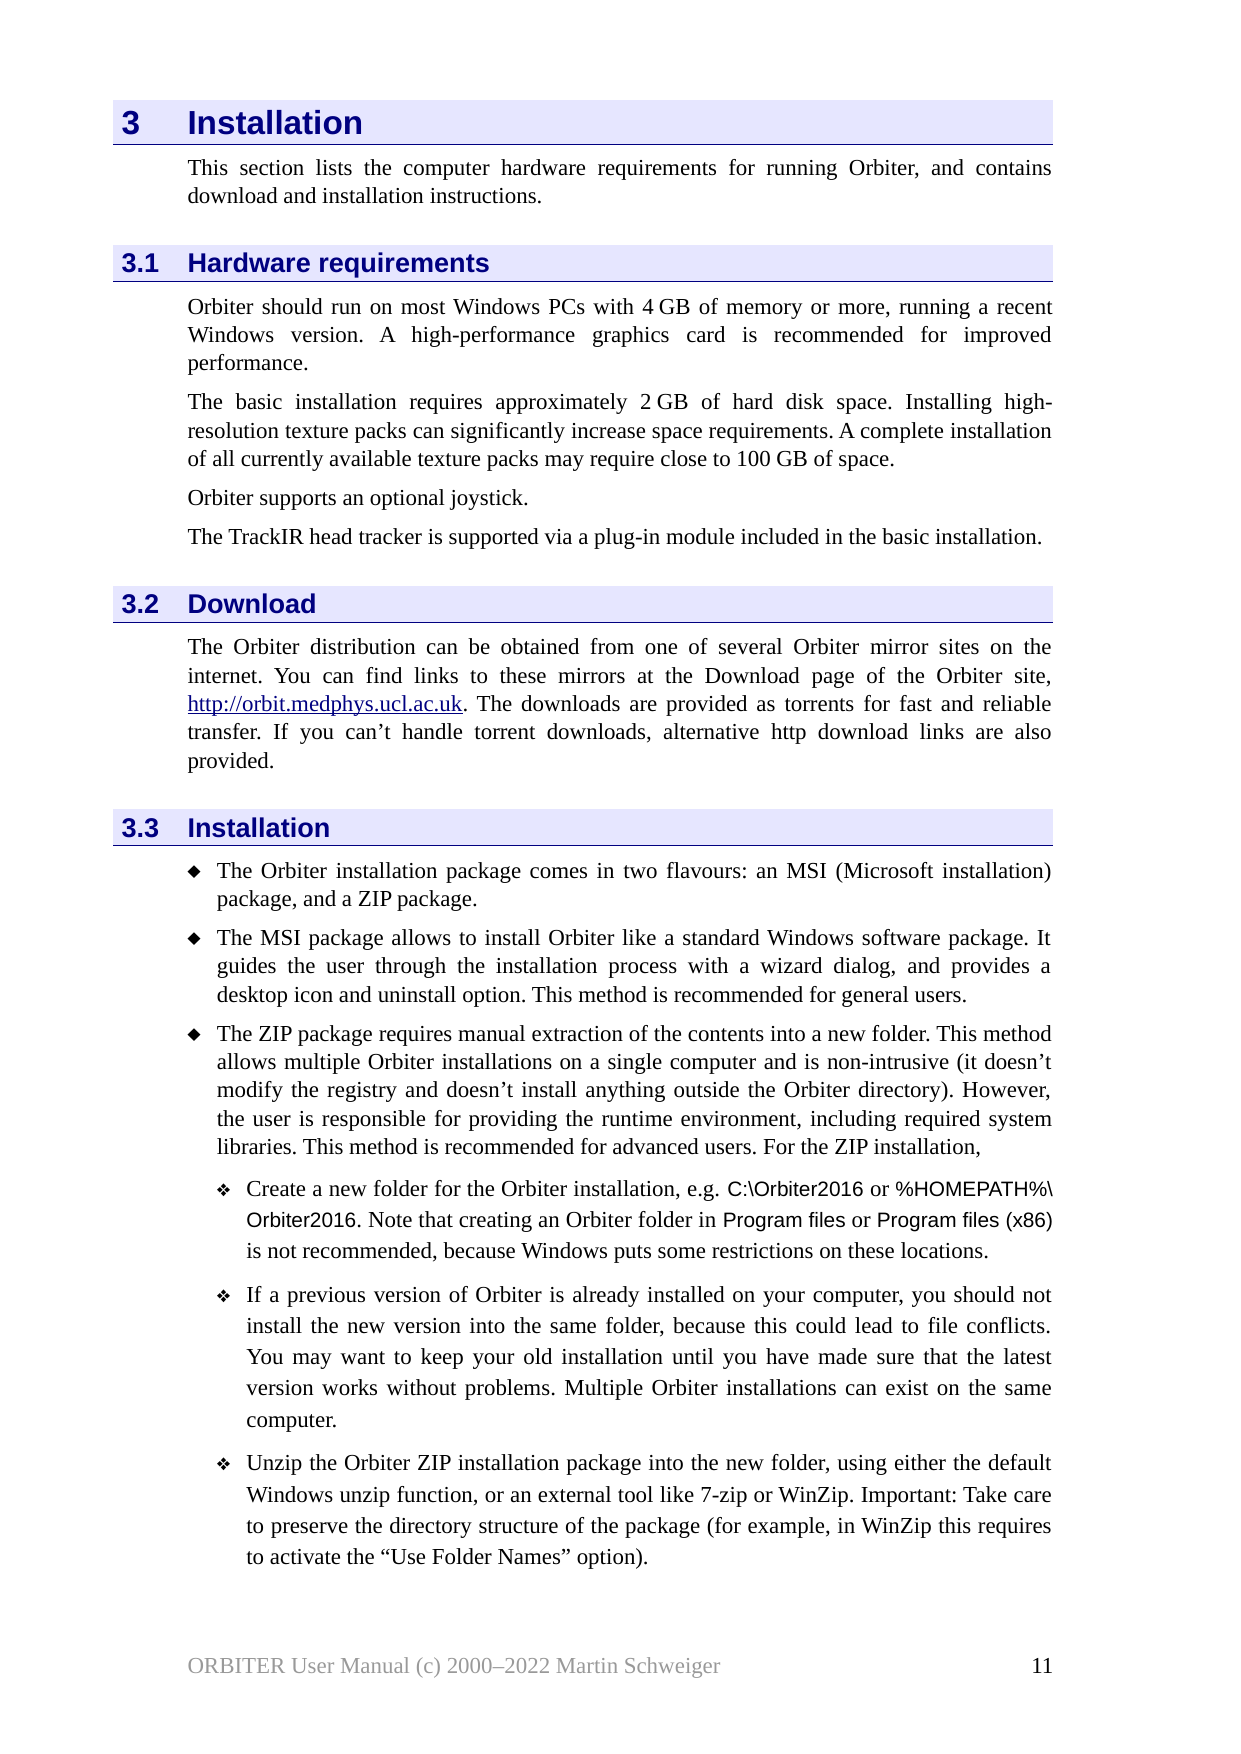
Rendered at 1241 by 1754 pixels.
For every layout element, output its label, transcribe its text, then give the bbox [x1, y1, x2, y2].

list The ZIP package requires manual extraction of the contents into a new folder. This method allows multiple Orbiter installations on a single computer and is non-intrusive (it doesn’t modify the registry and doesn’t install anything outside the Orbiter directory). However, the user is responsible for providing the runtime environment, including required system libraries. This method is recommended for advanced users. For the ZIP installation, [187, 1019, 1053, 1160]
list Unzip the Orbiter ZIP installation package into the new folder, using either the default Windows unzip function, or an external tool like 7-zip or WinZip. Important: Take care to preserve the directory structure of the package (for example, in WinZip this requires to activate the “Use Folder Names” option). [217, 1446, 1053, 1571]
list The MSI package allows to install Orbiter like a standard Windows software package. It guides the user through the installation process with a wizard dialog, and provides a desktop icon and uninstall option. This method is recommended for general users. [187, 923, 1053, 1008]
text The TrackIR head tracker is supported via a plug-in module included in the basic installation. [187, 522, 1053, 550]
subtitle Installation [113, 100, 1053, 144]
list The Orbiter installation package comes in two flavours: an MSI (Microsoft installation) package, and a ZIP package. [187, 856, 1053, 912]
subtitle Installation [113, 809, 1053, 845]
text This section lists the computer hardware requirements for running Orbiter, and contains download and installation instructions. [187, 153, 1053, 209]
text Orbiter supports an optional joystick. [187, 483, 1053, 511]
subtitle Hardware requirements [113, 245, 1053, 281]
text The basic installation requires approximately 2 GB of hard disk space. Installing high-resolution texture packs can significantly increase space requirements. A complete installation of all currently available texture packs may require close to 100 GB of space. [187, 387, 1053, 472]
text The Orbiter distribution can be obtained from one of several Orbiter mirror sites on the internet. You can find links to these mirrors at the Download page of the Orbiter site, http://orbit.medphys.ucl.ac.uk. The downloads are provided as torrents for fast and reliable transfer. If you can’t handle torrent downloads, alternative http download links are also provided. [187, 632, 1053, 774]
subtitle Download [113, 586, 1053, 622]
list If a previous version of Orbiter is already installed on your computer, you should not install the new version into the same folder, because this could lead to file conflicts. You may want to keep your old installation until you have made sure that the latest version works without problems. Multiple Orbiter installations can exist on the same computer. [217, 1277, 1053, 1433]
text Orbiter should run on most Windows PCs with 4 GB of memory or more, running a recent Windows version. A high-performance graphics card is recommended for improved performance. [187, 292, 1053, 377]
list Create a new folder for the Orbiter installation, e.g. C:\Orbiter2016 or %HOMEPATH%\Orbiter2016. Note that creating an Orbiter folder in Program files or Program files (x86) is not recommended, because Windows puts some restrictions on these locations. [217, 1171, 1053, 1265]
